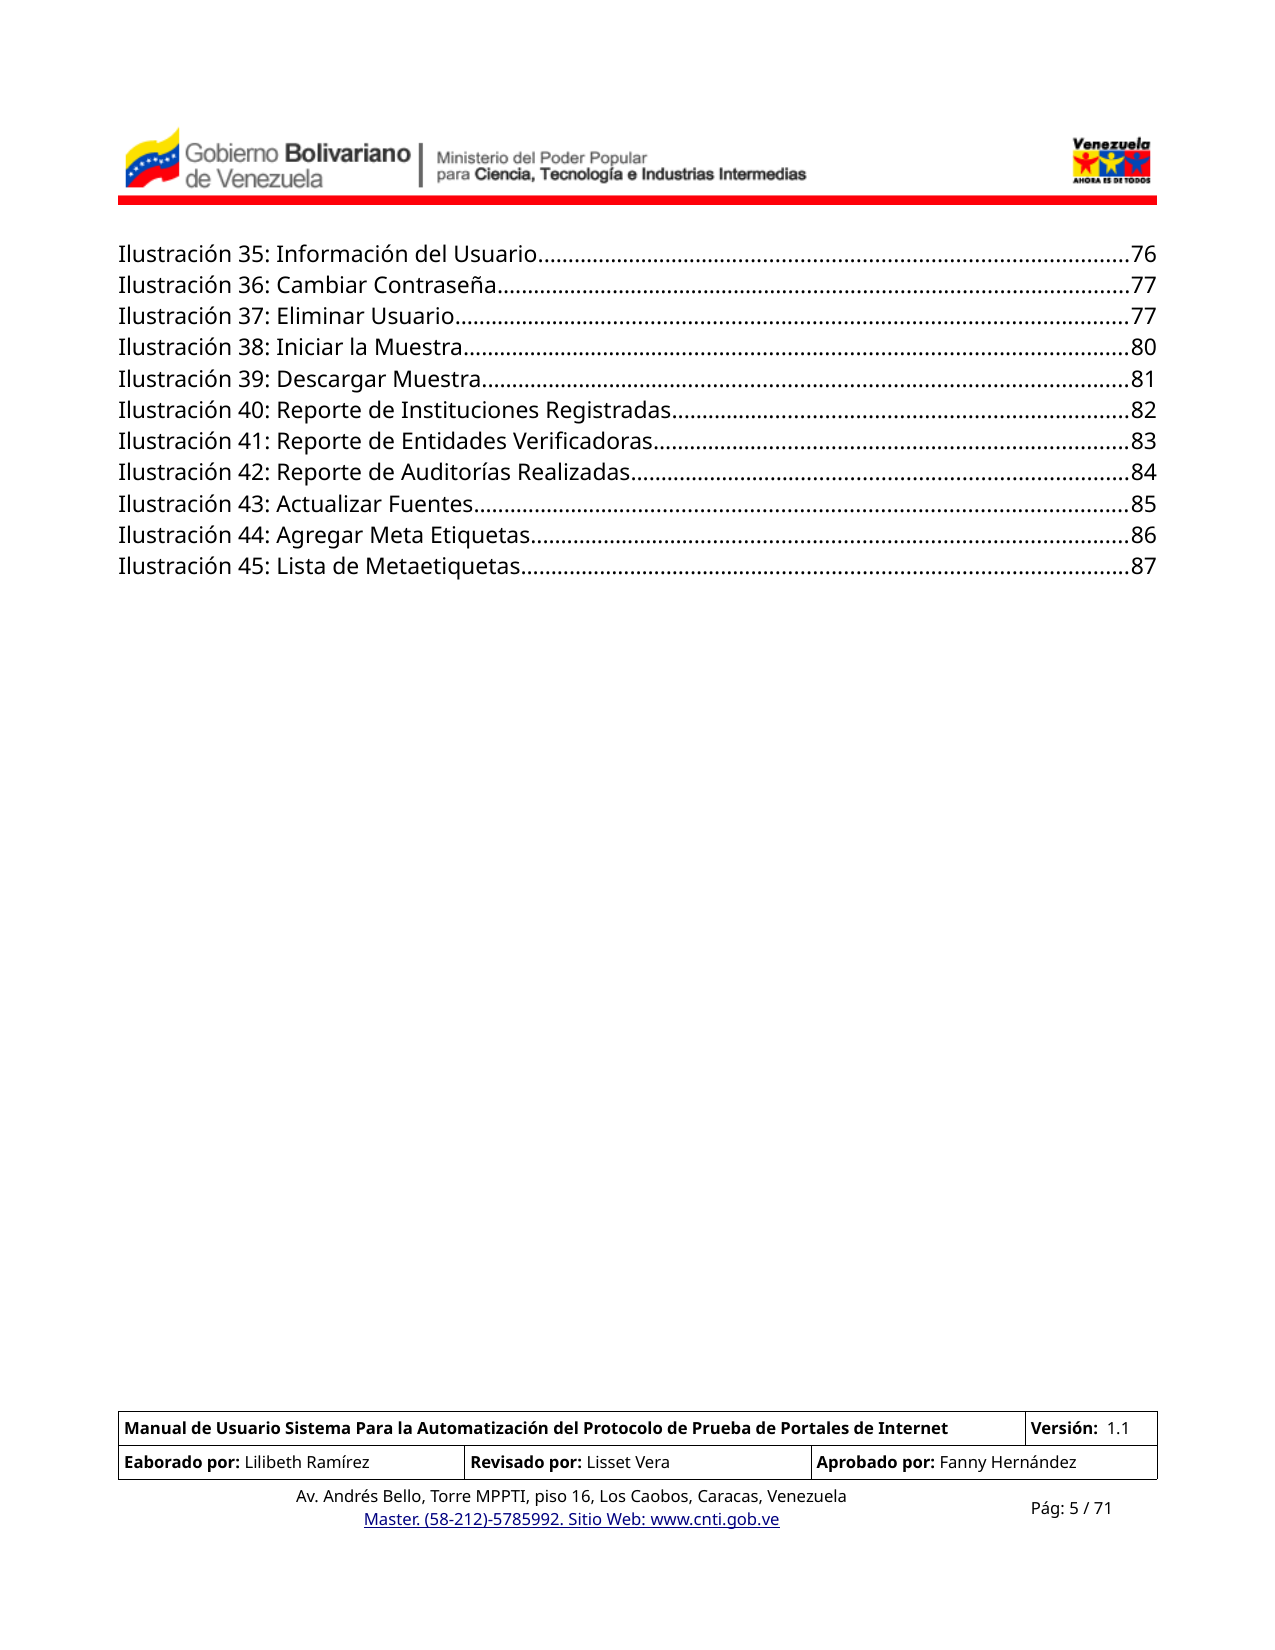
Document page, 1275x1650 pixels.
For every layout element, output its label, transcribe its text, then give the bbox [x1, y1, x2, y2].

text Ilustración 38: Iniciar la Muestra 80 [118, 331, 1157, 363]
text Ilustración 44: Agregar Meta Etiquetas 86 [118, 519, 1157, 550]
text Ilustración 36: Cambiar Contraseña 77 [118, 269, 1157, 300]
picture [118, 119, 1157, 205]
text Ilustración 39: Descargar Muestra 81 [118, 363, 1157, 394]
text Ilustración 43: Actualizar Fuentes 85 [118, 488, 1157, 519]
text Ilustración 40: Reporte de Instituciones Registradas 82 [118, 394, 1157, 425]
text Ilustración 45: Lista de Metaetiquetas 87 [118, 550, 1157, 581]
text Ilustración 41: Reporte de Entidades Verificadoras 83 [118, 425, 1157, 456]
text Ilustración 42: Reporte de Auditorías Realizadas 84 [118, 456, 1157, 488]
text Ilustración 35: Información del Usuario 76 [118, 238, 1157, 269]
text Ilustración 37: Eliminar Usuario 77 [118, 300, 1157, 331]
